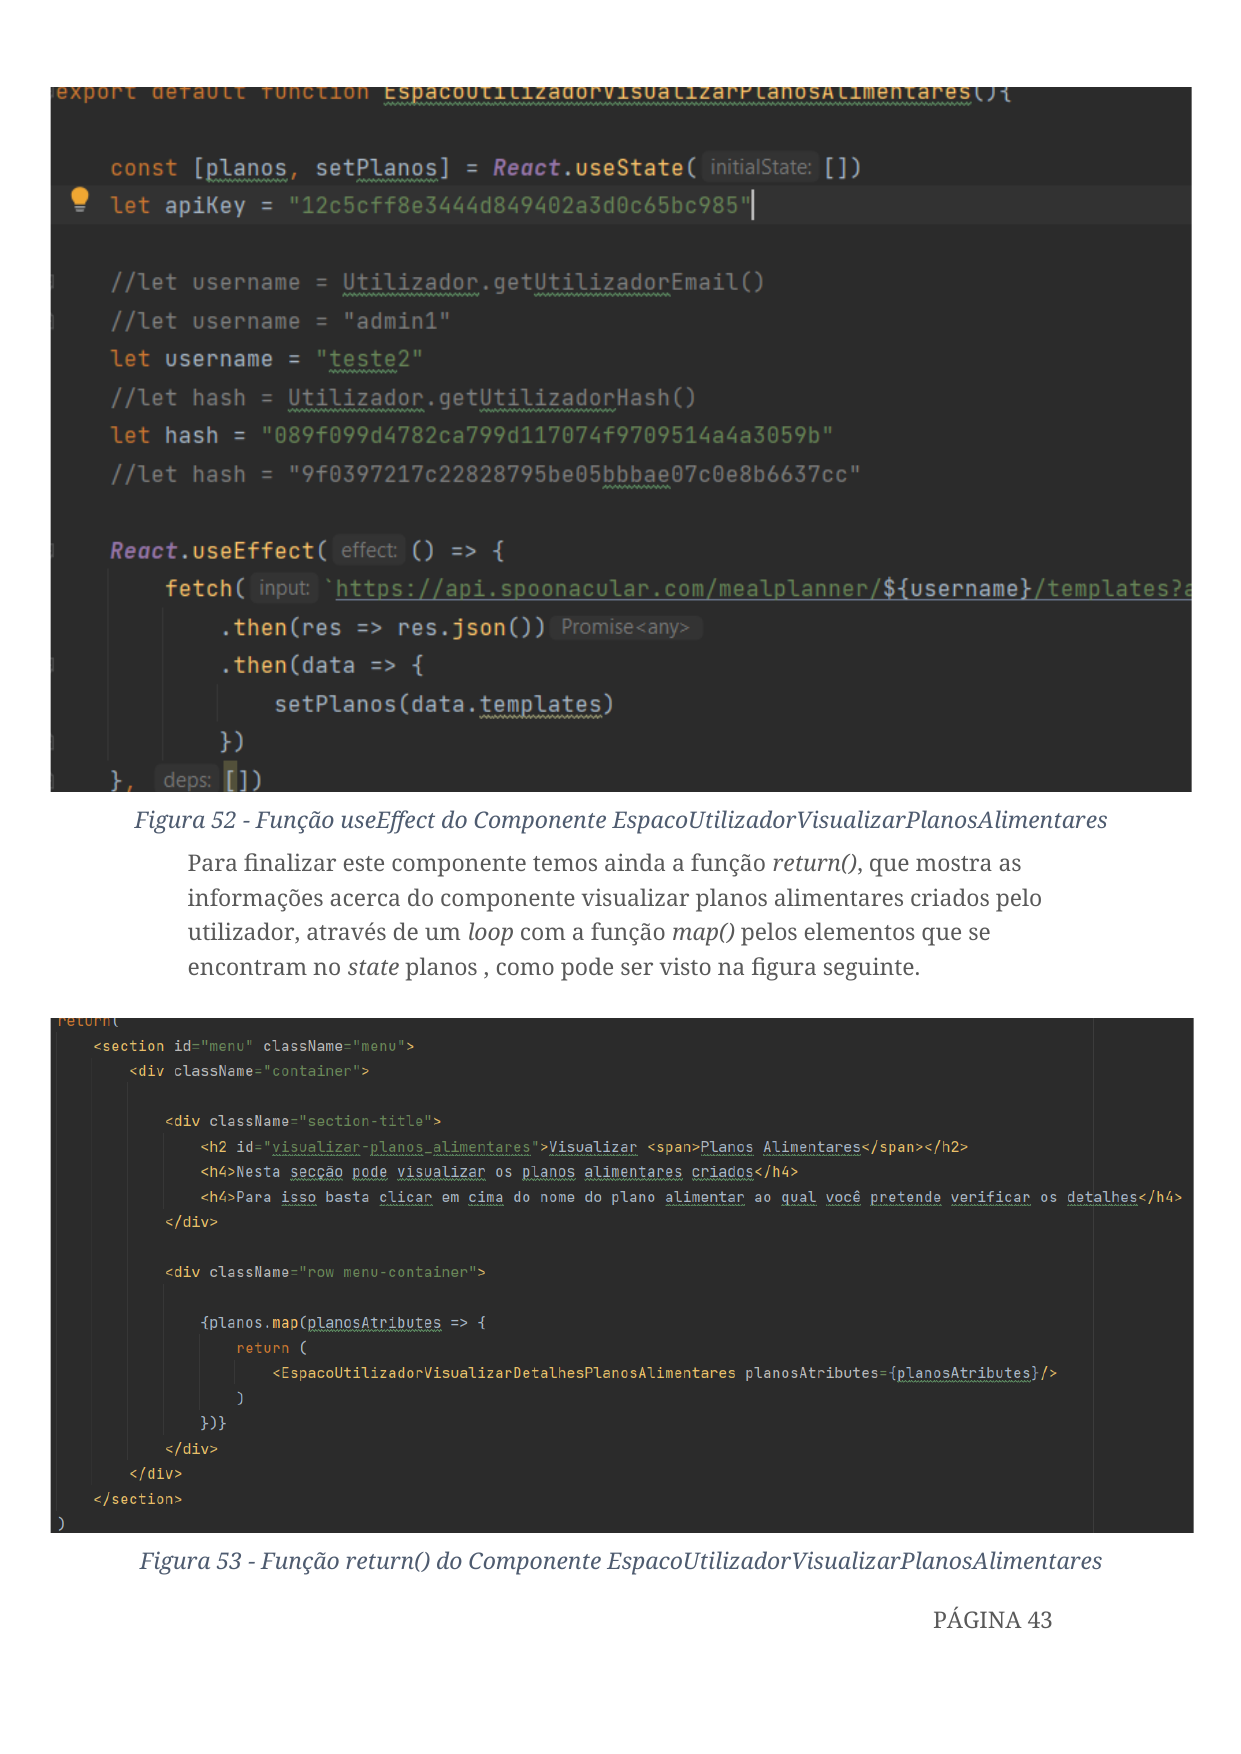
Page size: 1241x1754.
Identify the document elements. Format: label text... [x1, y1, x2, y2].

table_header Figura 52 - Função useEffect do Componente EspacoUtilizadorVisualizarPlanosAlimentares [39, 75, 1206, 835]
text Para finalizar este componente temos ainda a função return(), que mostra as informações acerca do componente visualizar planos alimentares criados pelo utilizador, através de um loop com a função map() pelos elementos que se encontram no state planos , como pode ser visto na figura seguinte. [187, 847, 1053, 982]
table_header Figura 53 - Função return() do Componente EspacoUtilizadorVisualizarPlanosAlimentares [39, 1006, 1206, 1576]
